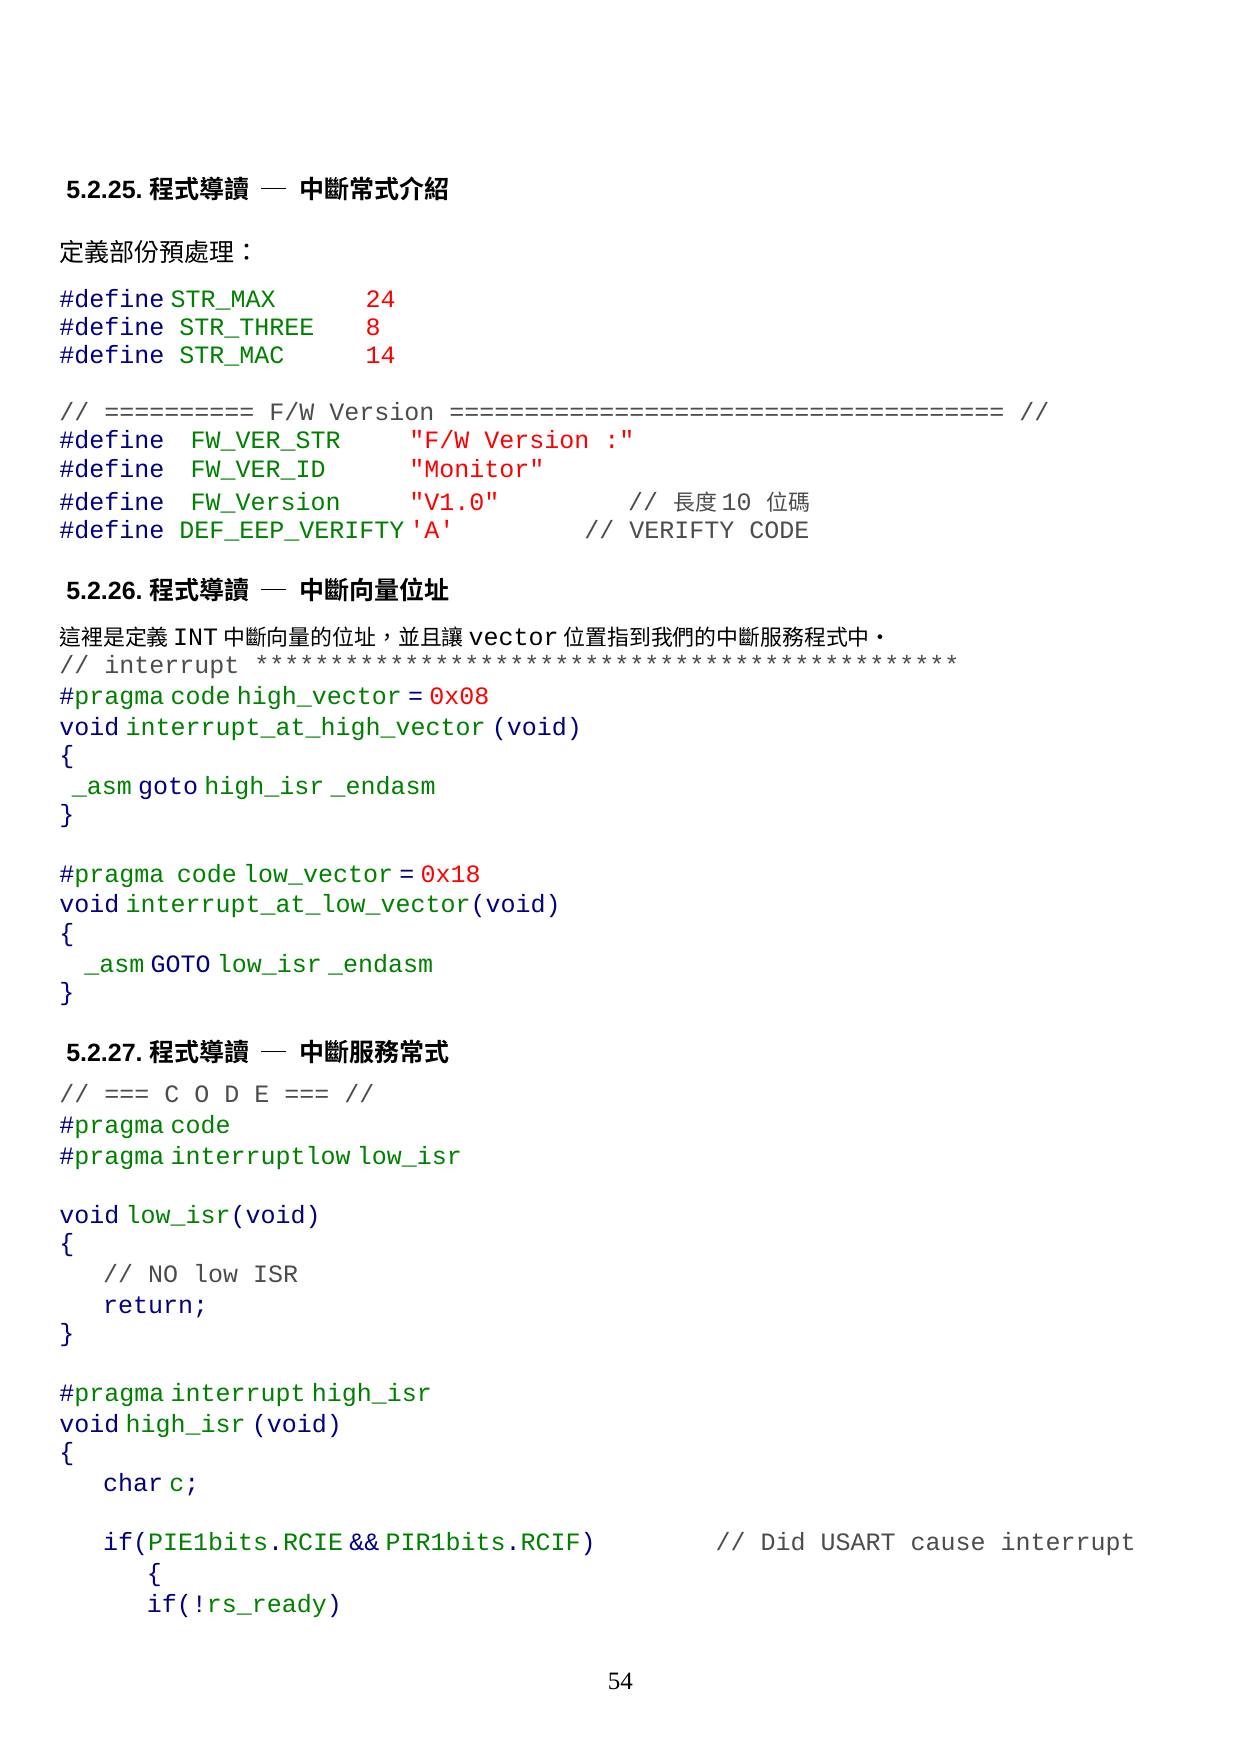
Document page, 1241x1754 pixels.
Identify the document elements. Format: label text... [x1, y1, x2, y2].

text void interrupt_at_high_vector (void) [59, 712, 1181, 742]
text #pragma code high_vector = 0x08 [59, 681, 1181, 712]
text 這裡是定義INT中斷向量的位址，並且讓 vector位置指到我們的中斷服務程式中‧ [59, 619, 1181, 652]
text } [59, 802, 1181, 830]
text return; [59, 1290, 1181, 1321]
text { [59, 920, 1181, 949]
text { [59, 1231, 1181, 1259]
text void low_isr(void) [59, 1200, 1181, 1231]
text // NO low ISR [59, 1259, 1181, 1290]
text { [59, 742, 1181, 771]
text if(!rs_ready) [59, 1589, 1181, 1620]
text #define STR_MAX 24 [59, 284, 1181, 314]
text #define FW_VER_STR "F/W Version :" [59, 428, 1181, 456]
text #define FW_VER_ID "Monitor" [59, 456, 1181, 484]
text // === C O D E === // [59, 1082, 1181, 1110]
text #pragma code low_vector = 0x18 [59, 859, 1181, 889]
text #define STR_MAC 14 [59, 343, 1181, 371]
text #define STR_THREE 8 [59, 314, 1181, 343]
text { [59, 1558, 1181, 1589]
subtitle 程式導讀 ─ 中斷常式介紹 [59, 169, 1181, 205]
text void interrupt_at_low_vector(void) [59, 889, 1181, 920]
text // interrupt *********************************************** [59, 652, 1181, 681]
text void high_isr (void) [59, 1409, 1181, 1439]
text #define FW_Version "V1.0" // 長度 10 位碼 [59, 484, 1181, 517]
text // ========== F/W Version ===================================== // [59, 399, 1181, 428]
text 定義部份預處理： [59, 233, 1181, 269]
text } [59, 979, 1181, 1008]
text #pragma code [59, 1110, 1181, 1141]
subtitle 程式導讀 ─ 中斷服務常式 [59, 1033, 1181, 1069]
subtitle 程式導讀 ─ 中斷向量位址 [59, 571, 1181, 607]
text } [59, 1321, 1181, 1349]
text _asm GOTO low_isr _endasm [59, 949, 1181, 979]
text { [59, 1439, 1181, 1468]
text #pragma interruptlow low_isr [59, 1141, 1181, 1172]
text _asm goto high_isr _endasm [59, 771, 1181, 802]
text #pragma interrupt high_isr [59, 1378, 1181, 1409]
text if(PIE1bits.RCIE && PIR1bits.RCIF) // Did USART cause interrupt [59, 1527, 1181, 1558]
text #define DEF_EEP_VERIFTY 'A' // VERIFTY CODE [59, 517, 1181, 546]
text char c; [59, 1468, 1181, 1499]
